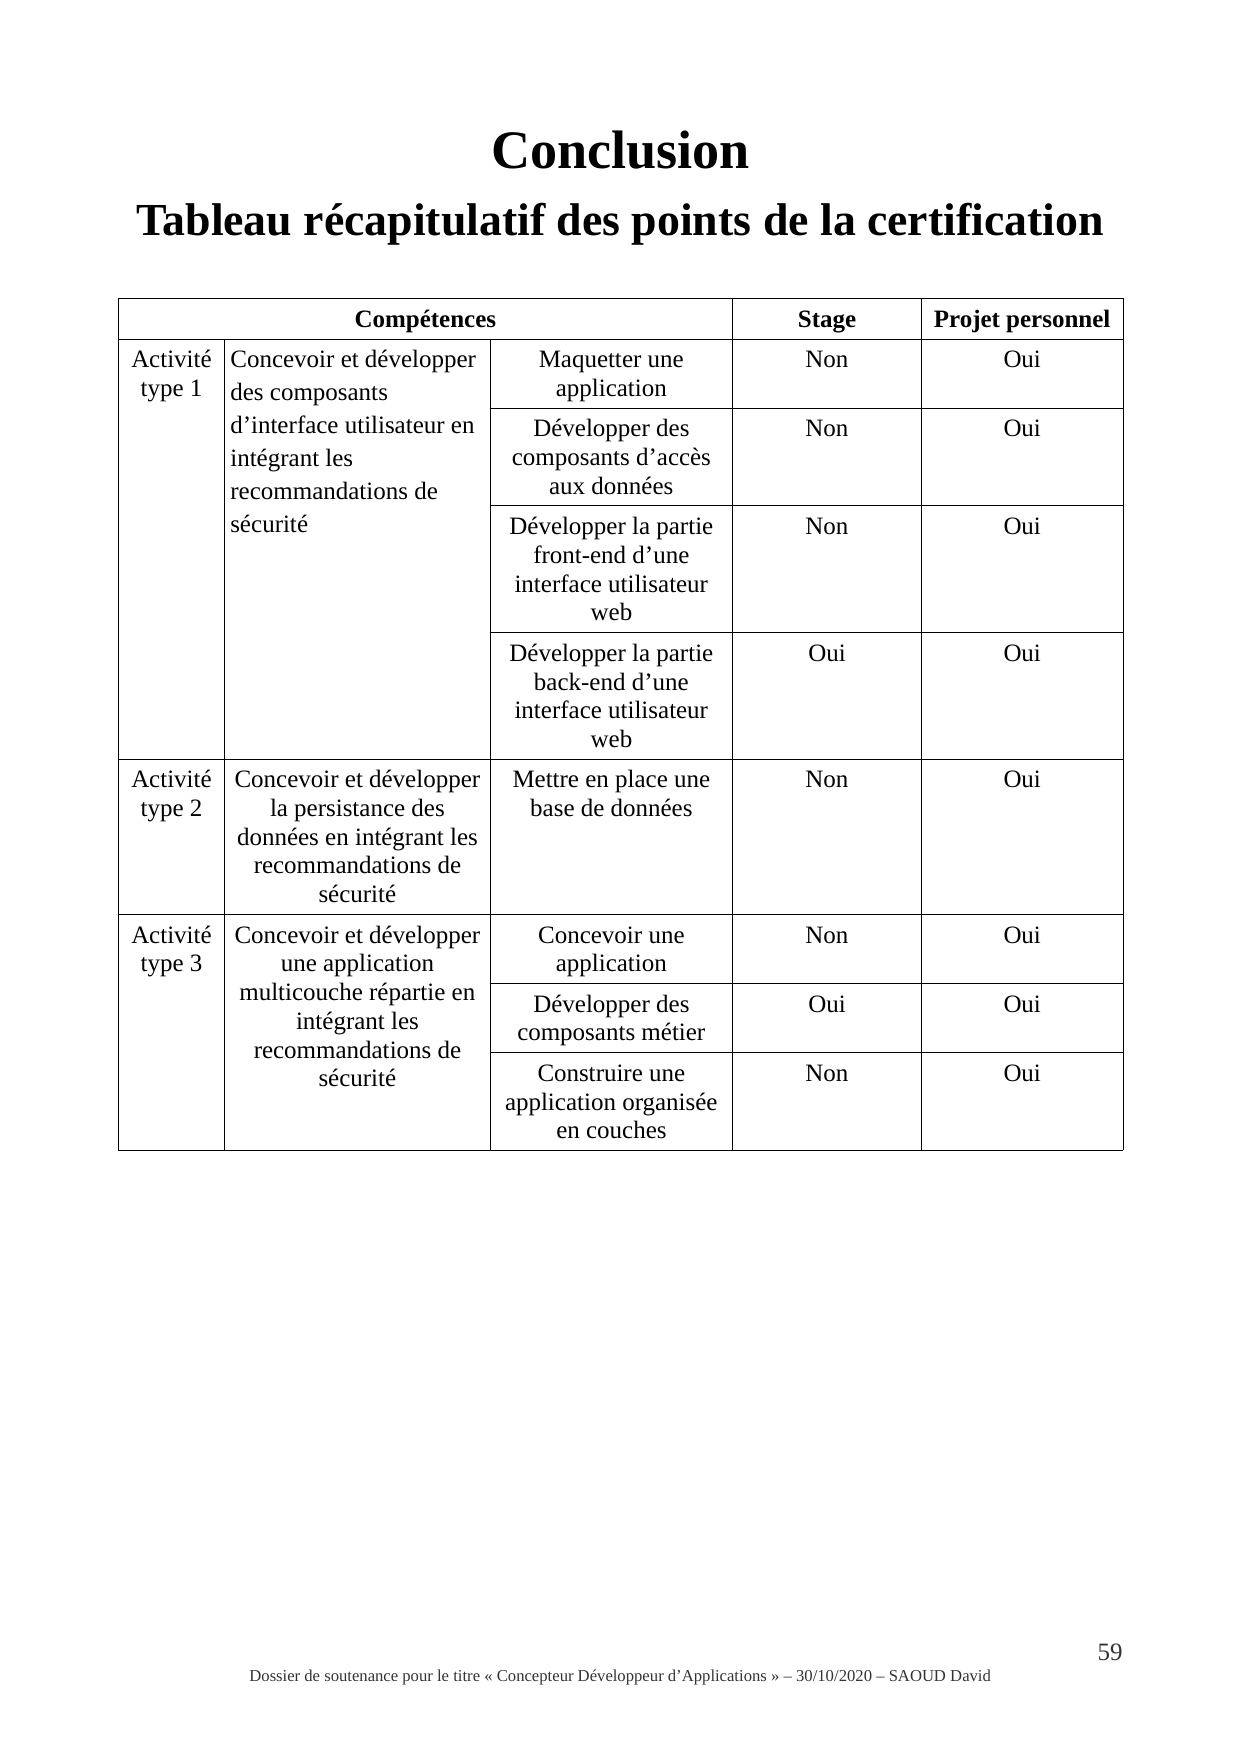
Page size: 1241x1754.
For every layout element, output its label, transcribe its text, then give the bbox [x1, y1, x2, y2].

table_cell Activité type 2 [119, 760, 224, 914]
text Tableau récapitulatif des points de la certification [118, 193, 1122, 246]
table_cell Construire une application organisée en couches [491, 1053, 732, 1150]
table_cell Concevoir et développer des composants d’interface utilisateur en intégrant les recommandations de sécurité [225, 340, 490, 758]
table_header Compétences [119, 299, 732, 338]
table_cell Maquetter une application [491, 340, 732, 408]
table_header Projet personnel [922, 299, 1123, 338]
table_cell Développer des composants métier [491, 984, 732, 1052]
table_cell Oui [922, 340, 1123, 408]
table_cell Oui [922, 506, 1123, 632]
table_cell Non [733, 506, 921, 632]
table_cell Non [733, 760, 921, 914]
table_cell Développer la partie back-end d’une interface utilisateur web [491, 633, 732, 758]
table_cell Oui [922, 633, 1123, 758]
table_cell Concevoir et développer une application multicouche répartie en intégrant les recommandations de sécurité [225, 915, 490, 1150]
table_cell Mettre en place une base de données [491, 760, 732, 914]
table_cell Activité type 1 [119, 340, 224, 758]
table_cell Non [733, 1053, 921, 1150]
table_cell Oui [922, 915, 1123, 983]
table_cell Non [733, 915, 921, 983]
table_cell Oui [922, 1053, 1123, 1150]
table_cell Oui [733, 984, 921, 1052]
table_cell Concevoir et développer la persistance des données en intégrant les recommandations de sécurité [225, 760, 490, 914]
table_cell Activité type 3 [119, 915, 224, 1150]
table_cell Oui [922, 409, 1123, 505]
table_cell Non [733, 409, 921, 505]
table_cell Oui [922, 984, 1123, 1052]
table_cell Oui [922, 760, 1123, 914]
table_cell Non [733, 340, 921, 408]
subtitle Conclusion [118, 118, 1122, 180]
table_cell Concevoir une application [491, 915, 732, 983]
table_cell Développer la partie front-end d’une interface utilisateur web [491, 506, 732, 632]
table_cell Développer des composants d’accès aux données [491, 409, 732, 505]
table_cell Oui [733, 633, 921, 758]
table_header Stage [733, 299, 921, 338]
